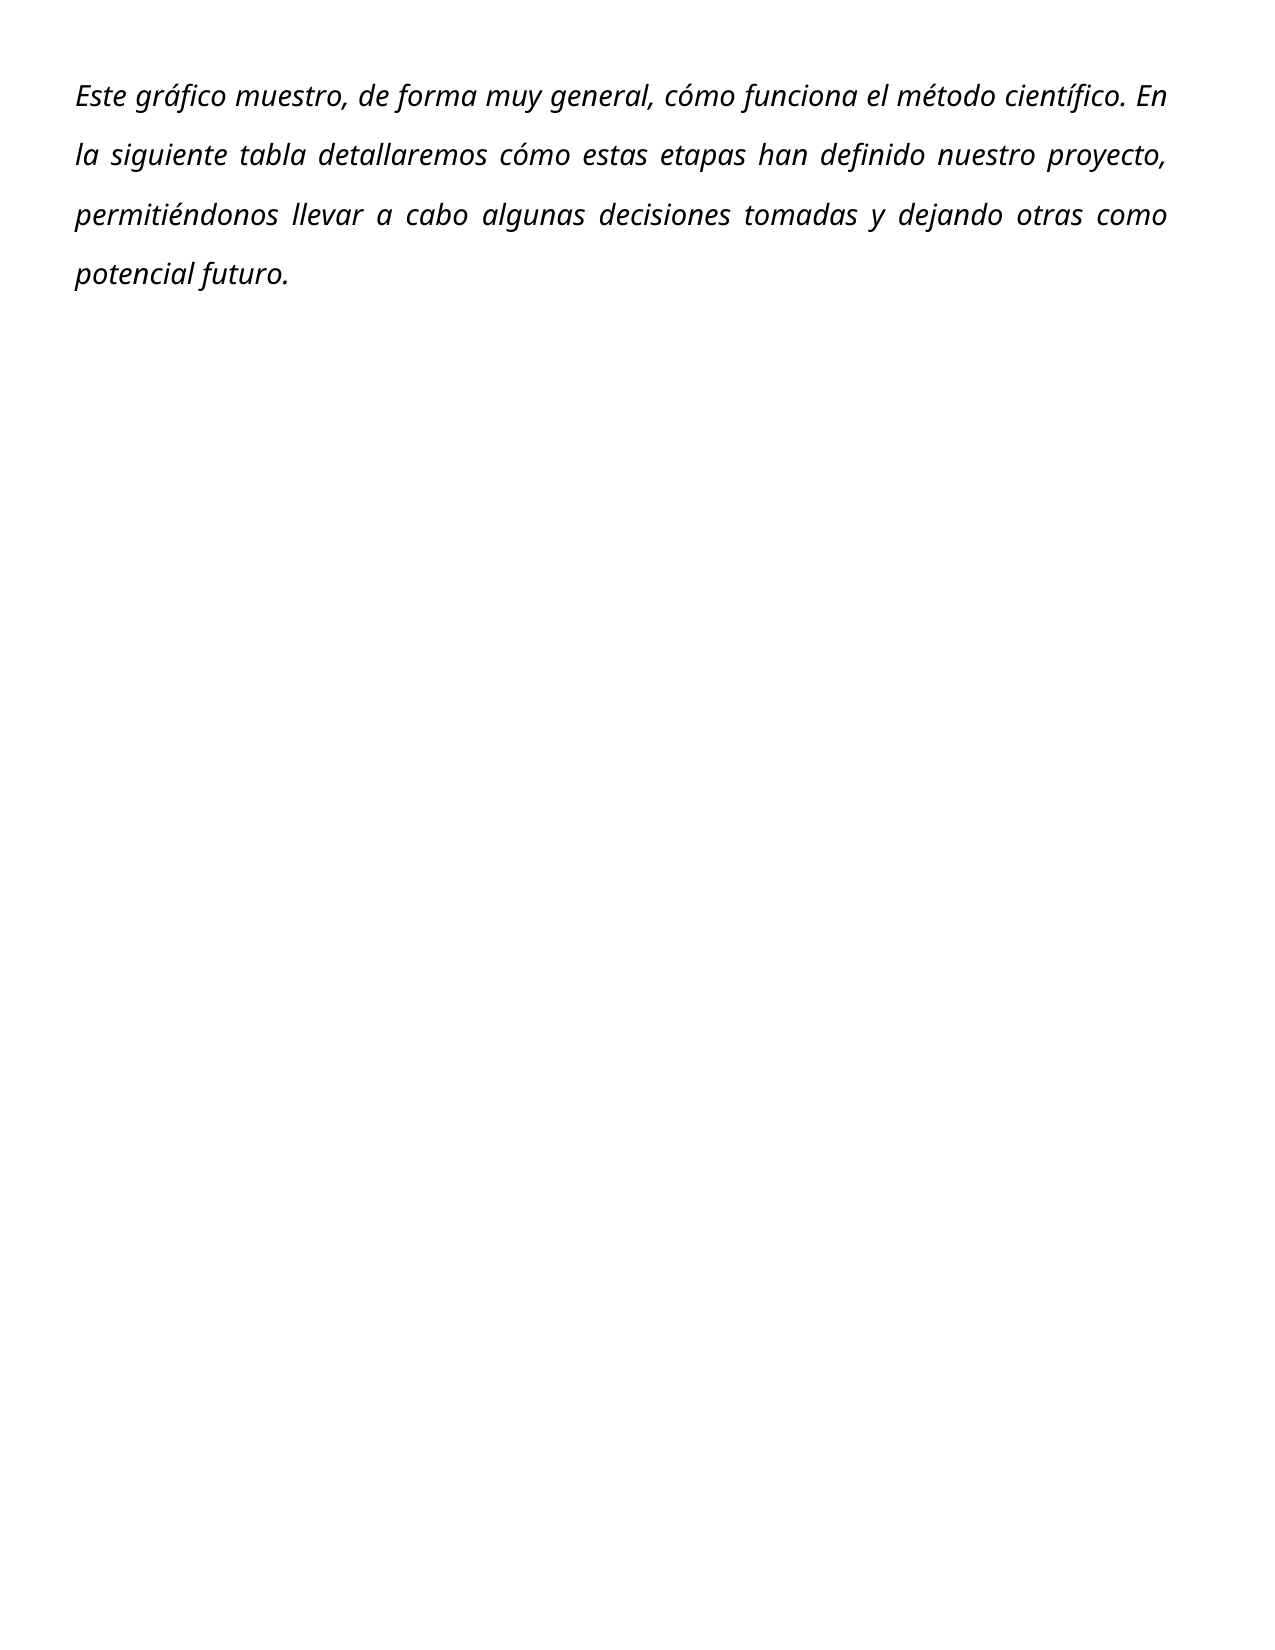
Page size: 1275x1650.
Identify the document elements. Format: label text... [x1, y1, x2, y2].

text Este gráfico muestro, de forma muy general, cómo funciona el método científico. En la siguiente tabla detallaremos cómo estas etapas han definido nuestro proyecto, permitiéndonos llevar a cabo algunas decisiones tomadas y dejando otras como potencial futuro. [75, 75, 1172, 293]
